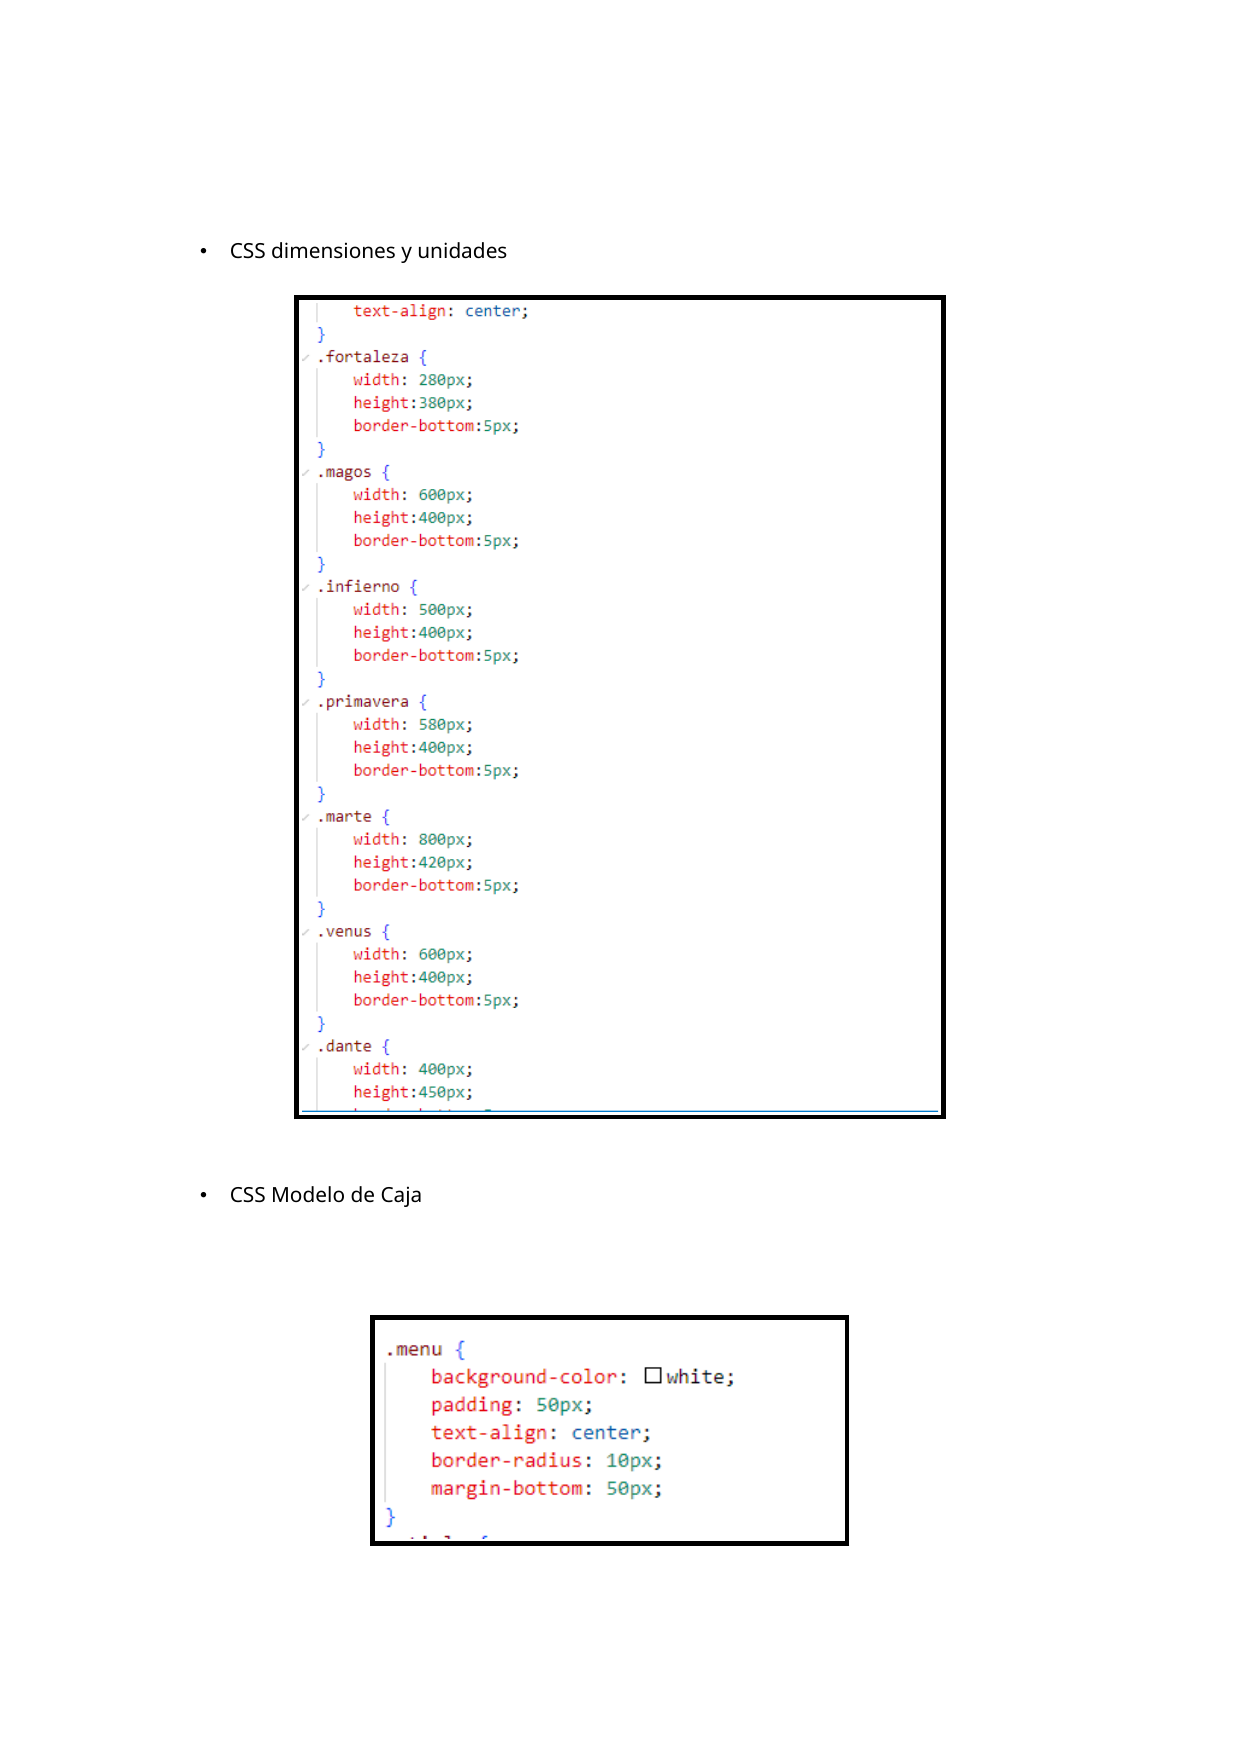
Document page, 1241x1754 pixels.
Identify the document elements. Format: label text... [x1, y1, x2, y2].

picture [302, 303, 939, 1112]
picture [377, 1322, 842, 1539]
list CSS Modelo de Caja [200, 1180, 1106, 1209]
list CSS dimensiones y unidades [200, 236, 1106, 265]
